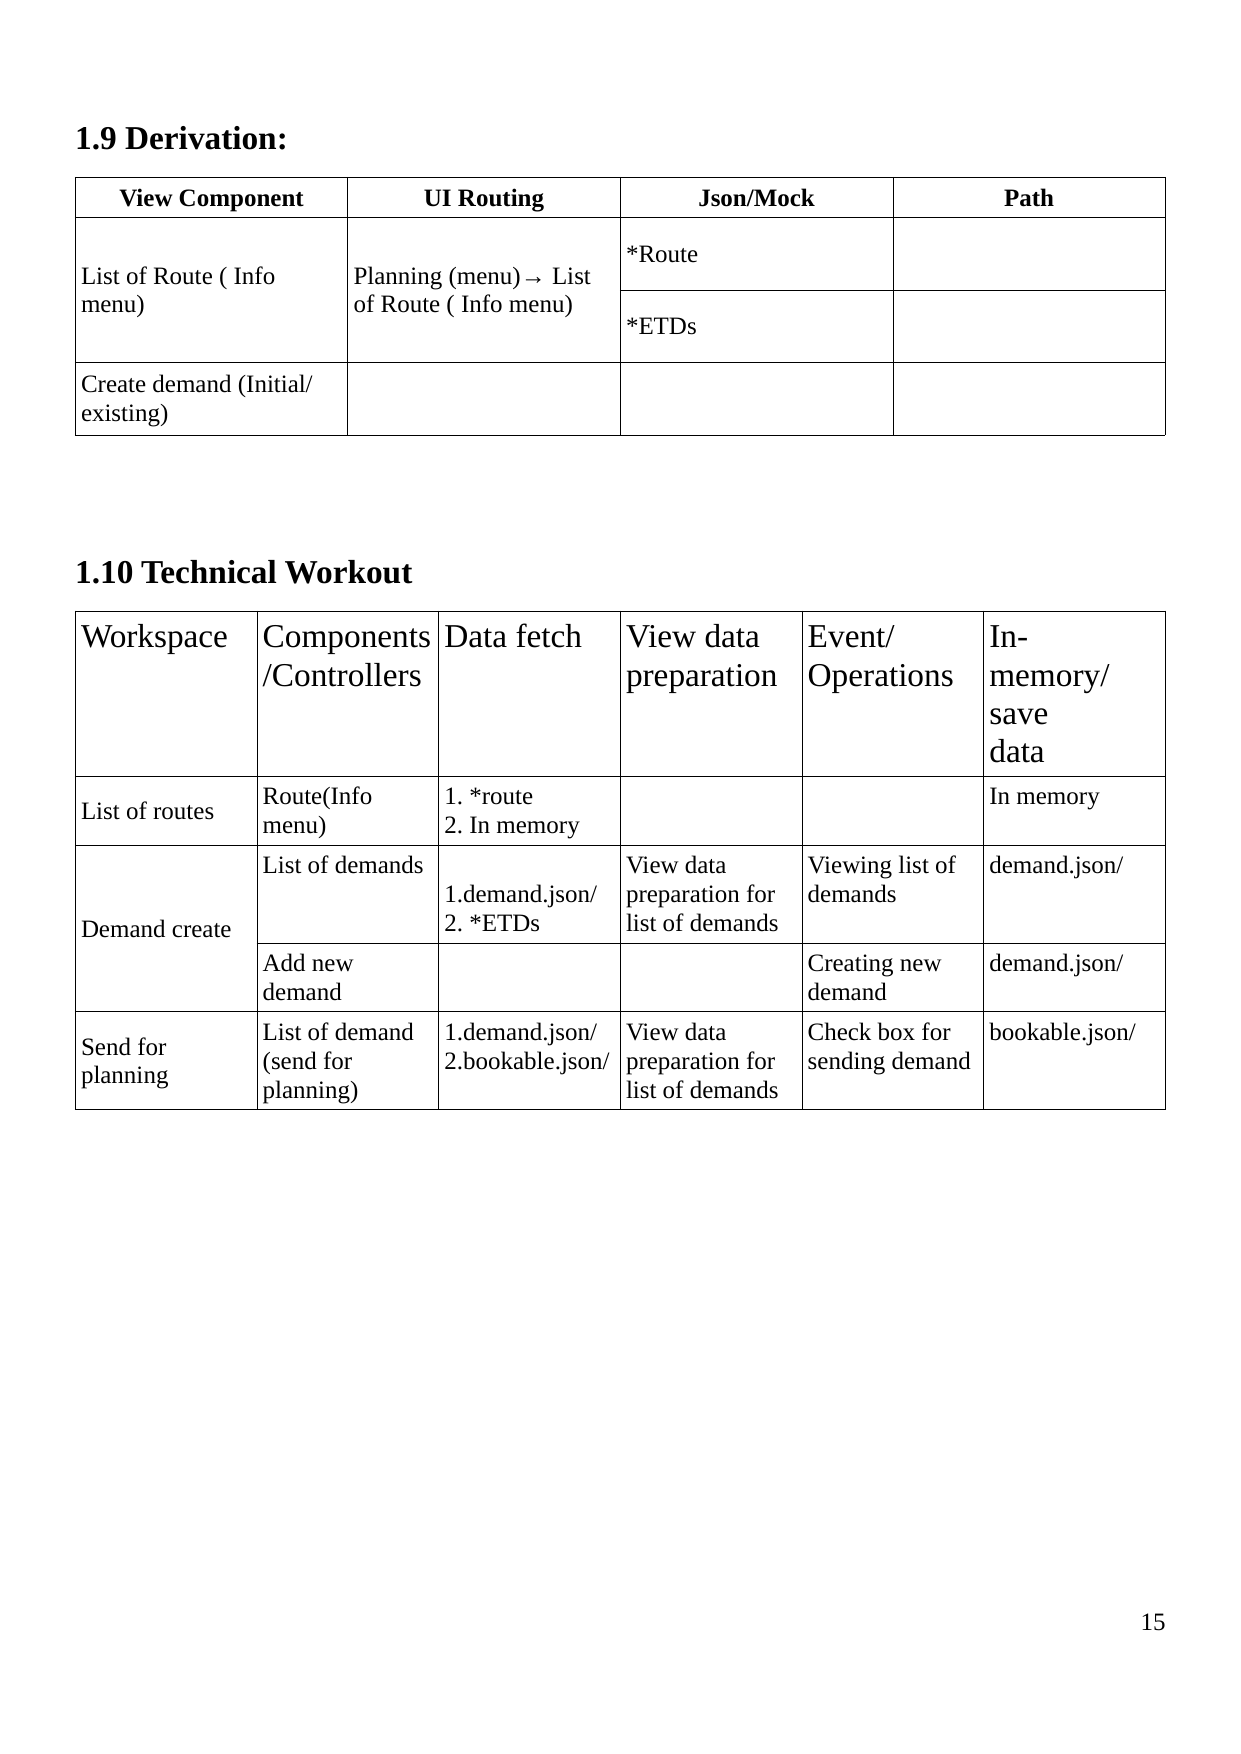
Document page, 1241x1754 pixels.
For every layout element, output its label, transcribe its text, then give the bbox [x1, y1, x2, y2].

table_header UI Routing [348, 178, 620, 217]
table_cell Check box for sending demand [803, 1012, 983, 1109]
table_cell Send for planning [76, 1012, 257, 1109]
text 1.10 Technical Workout [75, 552, 1165, 590]
table_cell [894, 291, 1165, 362]
table_header Workspace [76, 612, 257, 776]
table_cell Viewing list of demands [803, 846, 983, 942]
table_cell demand.json/ [984, 846, 1165, 942]
table_cell View data preparation for list of demands [621, 846, 802, 942]
table_cell bookable.json/ [984, 1012, 1165, 1109]
table_cell [348, 363, 620, 434]
table_cell [621, 777, 802, 844]
table_cell List of routes [76, 777, 257, 844]
table_header Path [894, 178, 1165, 217]
text 1.9 Derivation: [75, 118, 1165, 156]
table_cell [621, 363, 893, 434]
table_cell [439, 944, 620, 1011]
table_cell View data preparation for list of demands [621, 1012, 802, 1109]
table_cell Create demand (Initial/ existing) [76, 363, 347, 434]
table_cell [621, 944, 802, 1011]
table_cell Planning (menu)→ List of Route ( Info menu) [348, 218, 620, 362]
table_cell Demand create [76, 846, 257, 1011]
table_cell List of Route ( Info menu) [76, 218, 347, 362]
table_cell *Route [621, 218, 893, 289]
table_header Data fetch [439, 612, 620, 776]
table_cell [894, 363, 1165, 434]
table_cell In memory [984, 777, 1165, 844]
table_cell 1. *route 2. In memory [439, 777, 620, 844]
table_cell [803, 777, 983, 844]
table_header View Component [76, 178, 347, 217]
table_header Json/Mock [621, 178, 893, 217]
table_cell *ETDs [621, 291, 893, 362]
table_cell 1.demand.json/ 2. *ETDs [439, 846, 620, 942]
table_cell List of demands [258, 846, 438, 942]
table_header View data preparation [621, 612, 802, 776]
table_header Event/Operations [803, 612, 983, 776]
table_cell Add new demand [258, 944, 438, 1011]
table_cell List of demand (send for planning) [258, 1012, 438, 1109]
table_header Components/Controllers [258, 612, 438, 776]
table_cell Creating new demand [803, 944, 983, 1011]
table_cell 1.demand.json/ 2.bookable.json/ [439, 1012, 620, 1109]
table_cell Route(Info menu) [258, 777, 438, 844]
table_header In-memory/save data [984, 612, 1165, 776]
table_cell [894, 218, 1165, 289]
table_cell demand.json/ [984, 944, 1165, 1011]
